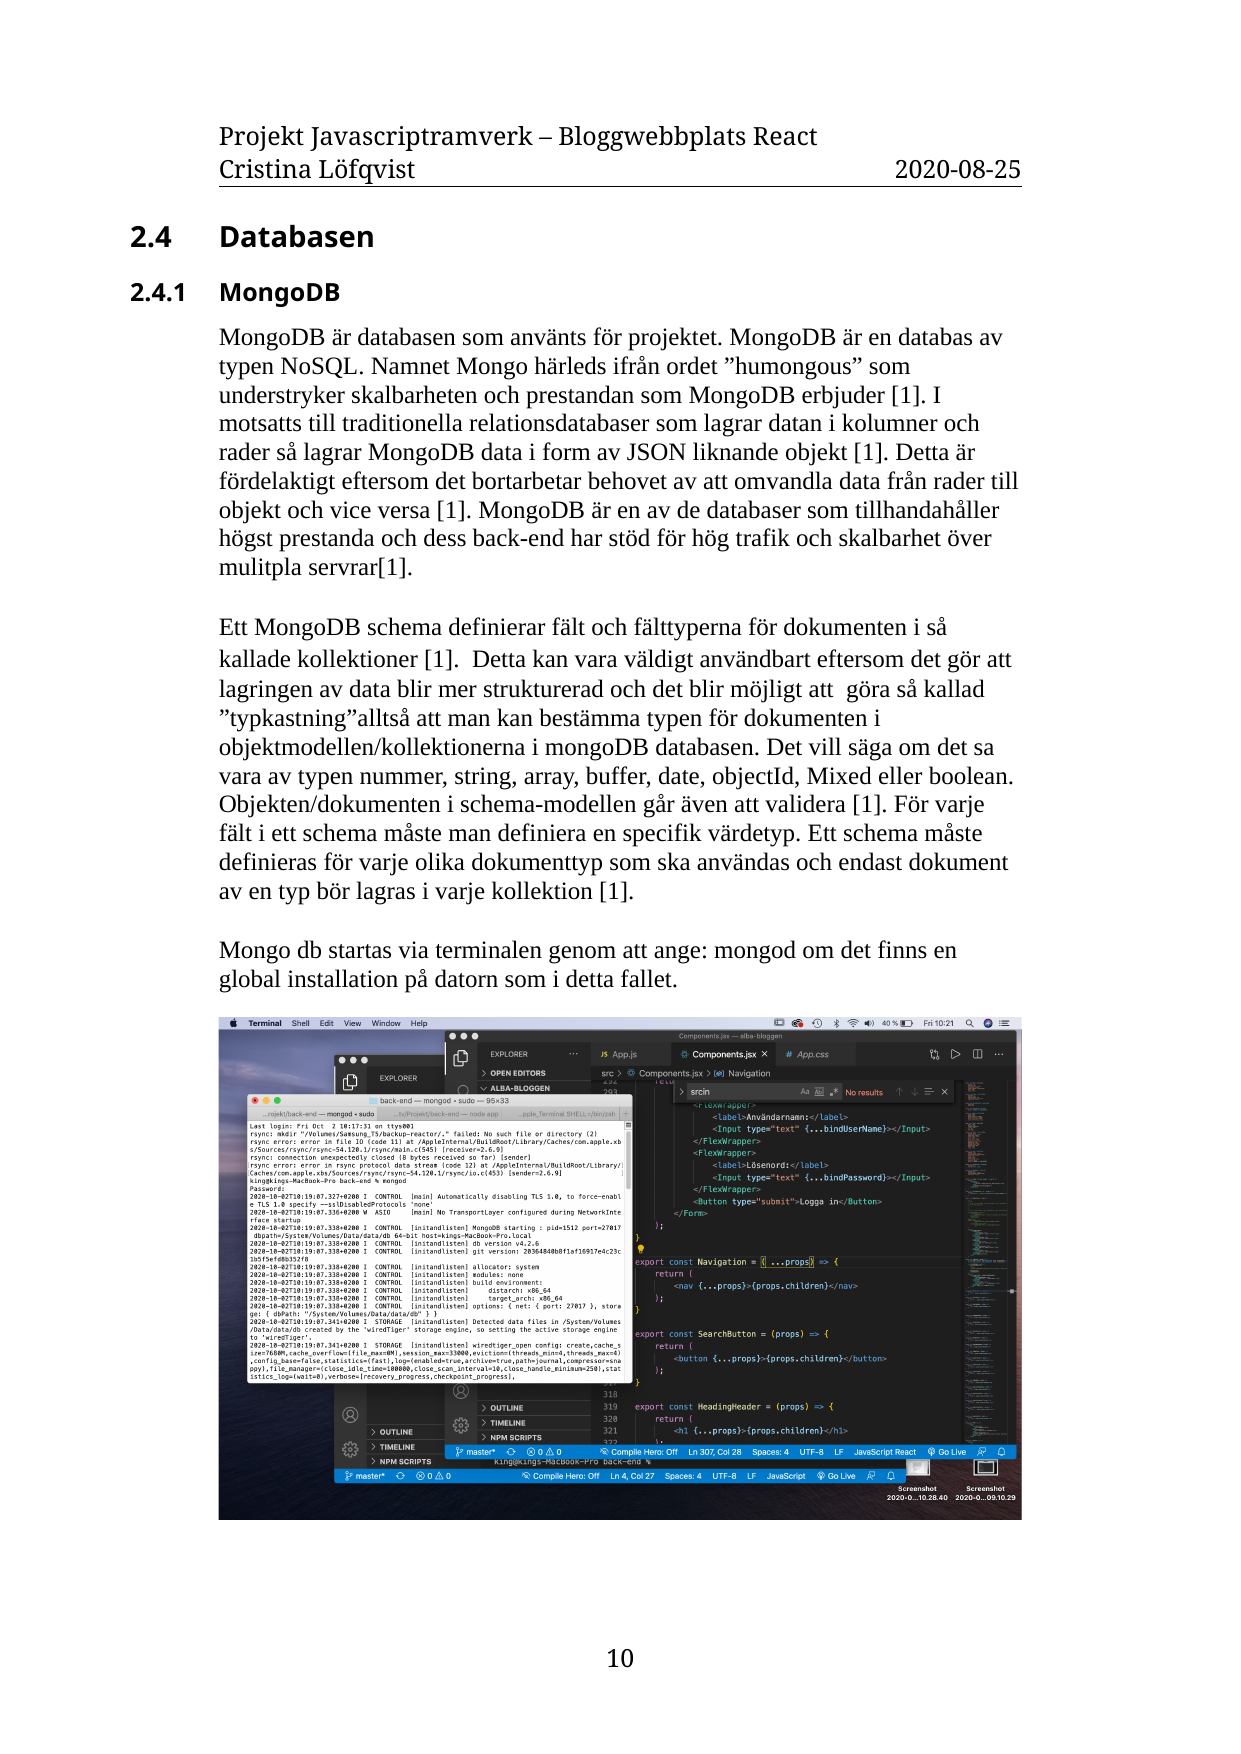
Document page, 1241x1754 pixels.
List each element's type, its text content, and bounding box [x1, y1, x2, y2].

subtitle Databasen [130, 216, 1022, 256]
text Ett MongoDB schema definierar fält och fälttyperna för dokumenten i så kallade kollektioner [1]. Detta kan vara väldigt användbart eftersom det gör att lagringen av data blir mer strukturerad och det blir möjligt att göra så kallad ”typkastning”alltså att man kan bestämma typen för dokumenten i objektmodellen/kollektionerna i mongoDB databasen. Det vill säga om det sa vara av typen nummer, string, array, buffer, date, objectId, Mixed eller boolean. Objekten/dokumenten i schema-modellen går även att validera [1]. För varje fält i ett schema måste man definiera en specifik värdetyp. Ett schema måste definieras för varje olika dokumenttyp som ska användas och endast dokument av en typ bör lagras i varje kollektion [1]. [218, 612, 1022, 904]
picture [218, 1017, 1022, 1520]
text MongoDB är databasen som använts för projektet. MongoDB är en databas av typen NoSQL. Namnet Mongo härleds ifrån ordet ”humongous” som understryker skalbarheten och prestandan som MongoDB erbjuder [1]. I motsatts till traditionella relationsdatabaser som lagrar datan i kolumner och rader så lagrar MongoDB data i form av JSON liknande objekt [1]. Detta är fördelaktigt eftersom det bortarbetar behovet av att omvandla data från rader till objekt och vice versa [1]. MongoDB är en av de databaser som tillhandahåller högst prestanda och dess back-end har stöd för hög trafik och skalbarhet över mulitpla servrar[1]. [218, 322, 1022, 581]
text Mongo db startas via terminalen genom att ange: mongod om det finns en global installation på datorn som i detta fallet. [218, 935, 1022, 993]
subtitle MongoDB [130, 275, 1022, 309]
